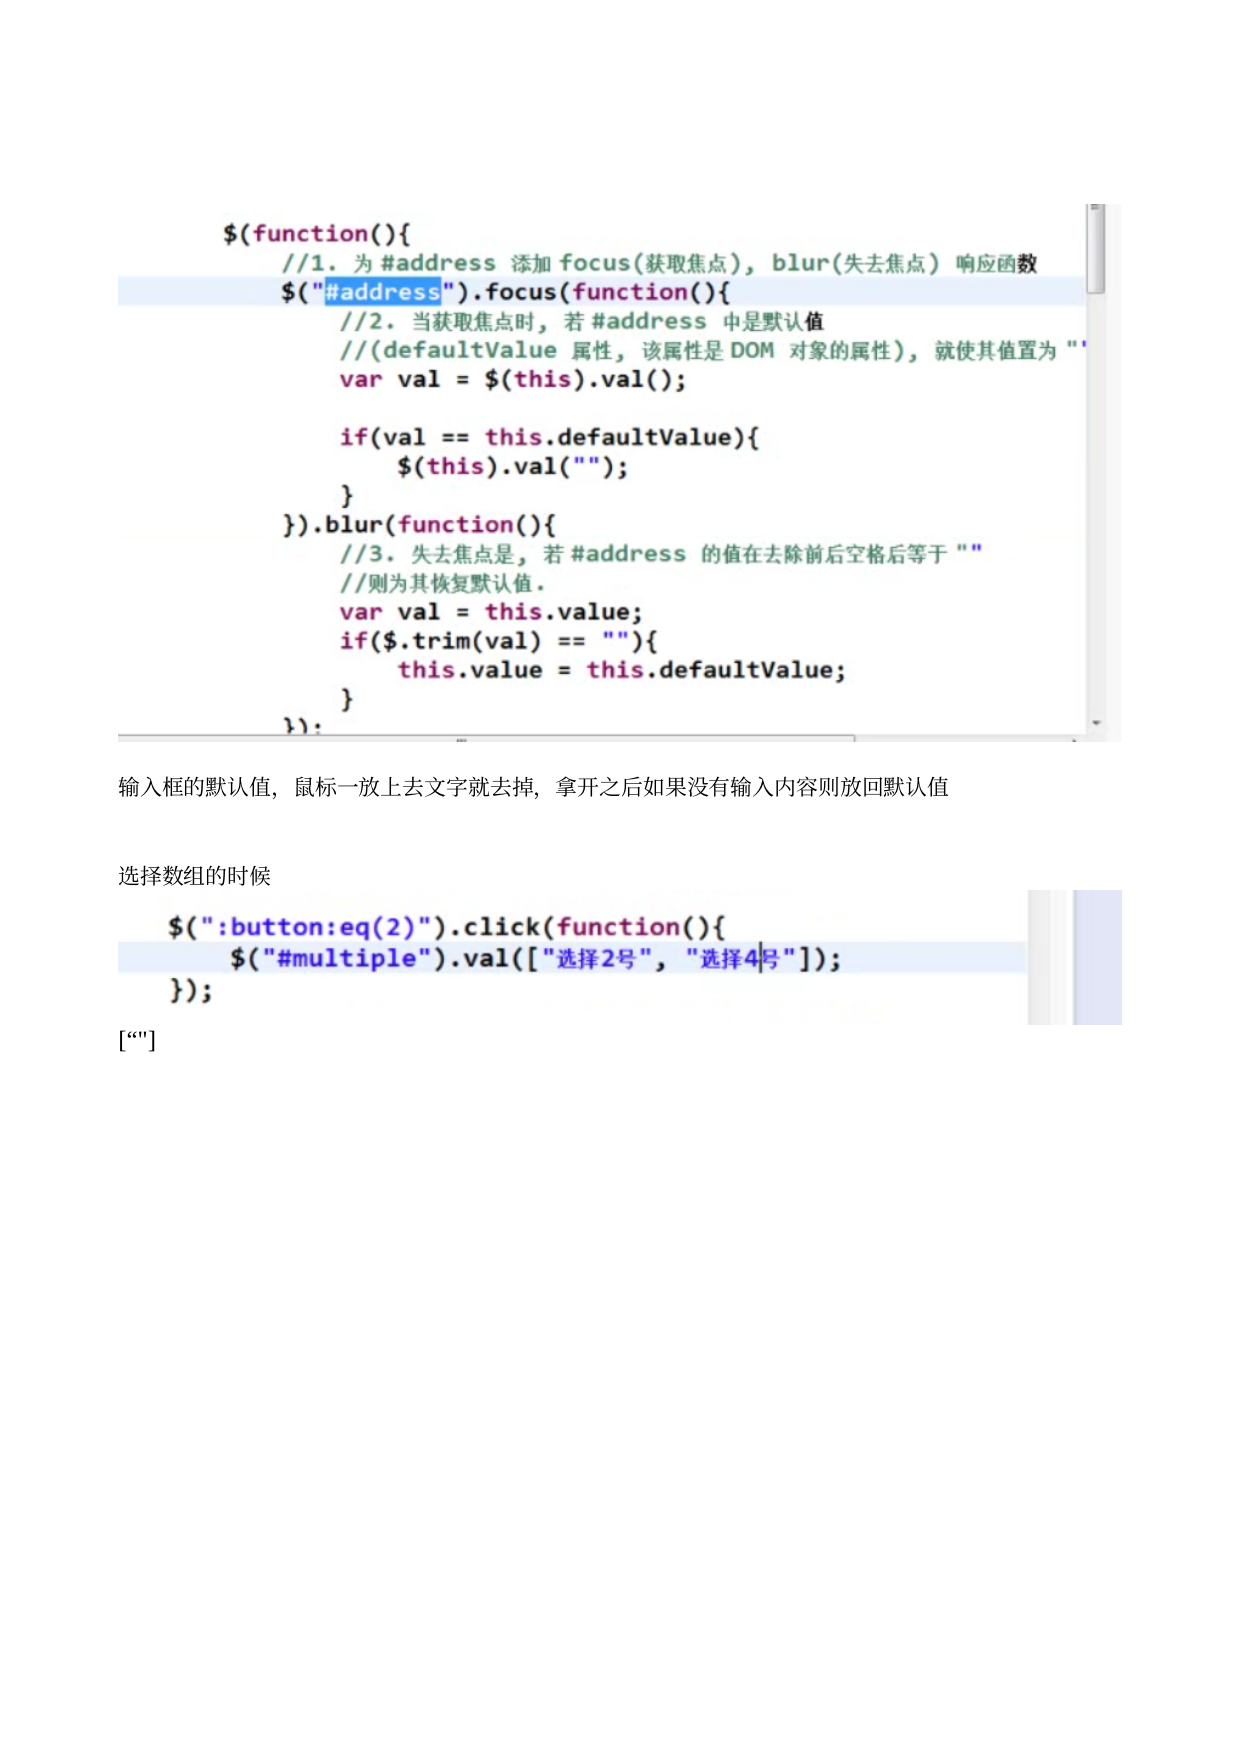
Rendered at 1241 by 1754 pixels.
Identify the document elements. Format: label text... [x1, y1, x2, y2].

picture [118, 204, 1123, 742]
text 选择数组的时候 [118, 859, 1122, 890]
text [“"] [118, 1025, 1122, 1054]
picture [118, 890, 1123, 1025]
text 输入框的默认值，鼠标一放上去文字就去掉，拿开之后如果没有输入内容则放回默认值 [118, 770, 1122, 802]
